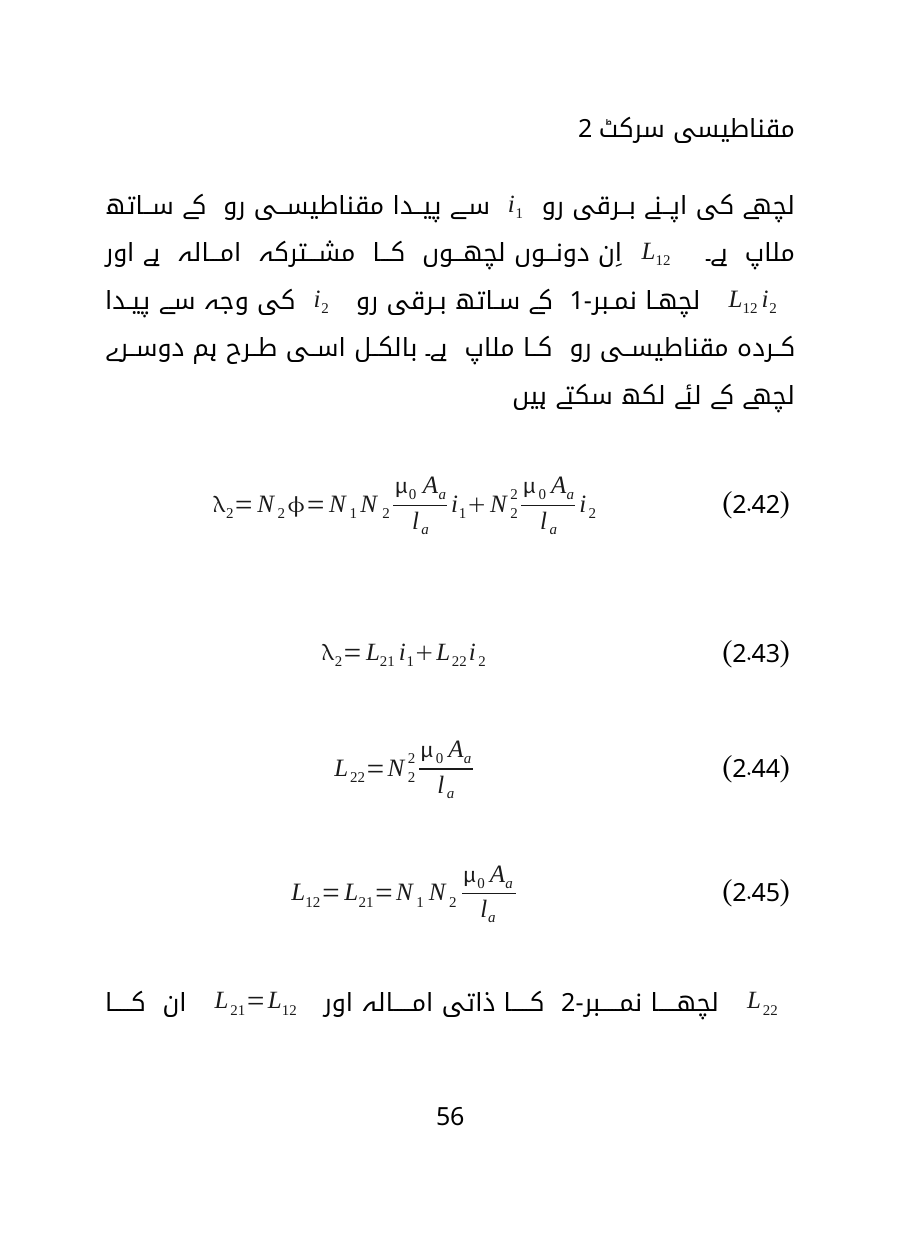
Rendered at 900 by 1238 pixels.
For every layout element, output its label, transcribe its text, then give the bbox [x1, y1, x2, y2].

table_header [105, 625, 692, 696]
text لچھا نمبر-2 کا ذاتی امالہ اور ان کا اجتماعی امالہ ہے۔ یہاں یہ واضع کرنا ضروری ہے کہ ہم جب بھی امالہ استعمال کرتے ہیں تو اس کا مطلب ہوتا ہے کہ ہم پرمِبلٹی کو مستقل مقدار سمجھ رہے ہوتے ہیں۔ [105, 979, 795, 1026]
table_header [105, 730, 694, 820]
table_header (2.42) [694, 466, 795, 556]
table_header (2.44) [694, 730, 795, 820]
table_header [105, 466, 694, 556]
text ہیں۔ یہاںپہلے لچھے کی ذاتی امالہ ہے اوراِس لچھے کی اپنے برقی روسے پیدا مقناطیسی رو کے ساتھ ملاپ ہے۔ اِن دونوں لچھوں کا مشترکہ امالہ ہے اور لچھا نمبر-1 کے ساتھ برقی رو کی وجہ سے پیدا کردہ مقناطیسی رو کا ملاپ ہے۔ بالکل اسی طرح ہم دوسرے لچھے کے لئے لکھ سکتے ہیں [105, 182, 795, 419]
table_header (2.43) [693, 625, 795, 696]
table_header (2.45) [693, 854, 795, 945]
table_header [105, 854, 692, 945]
